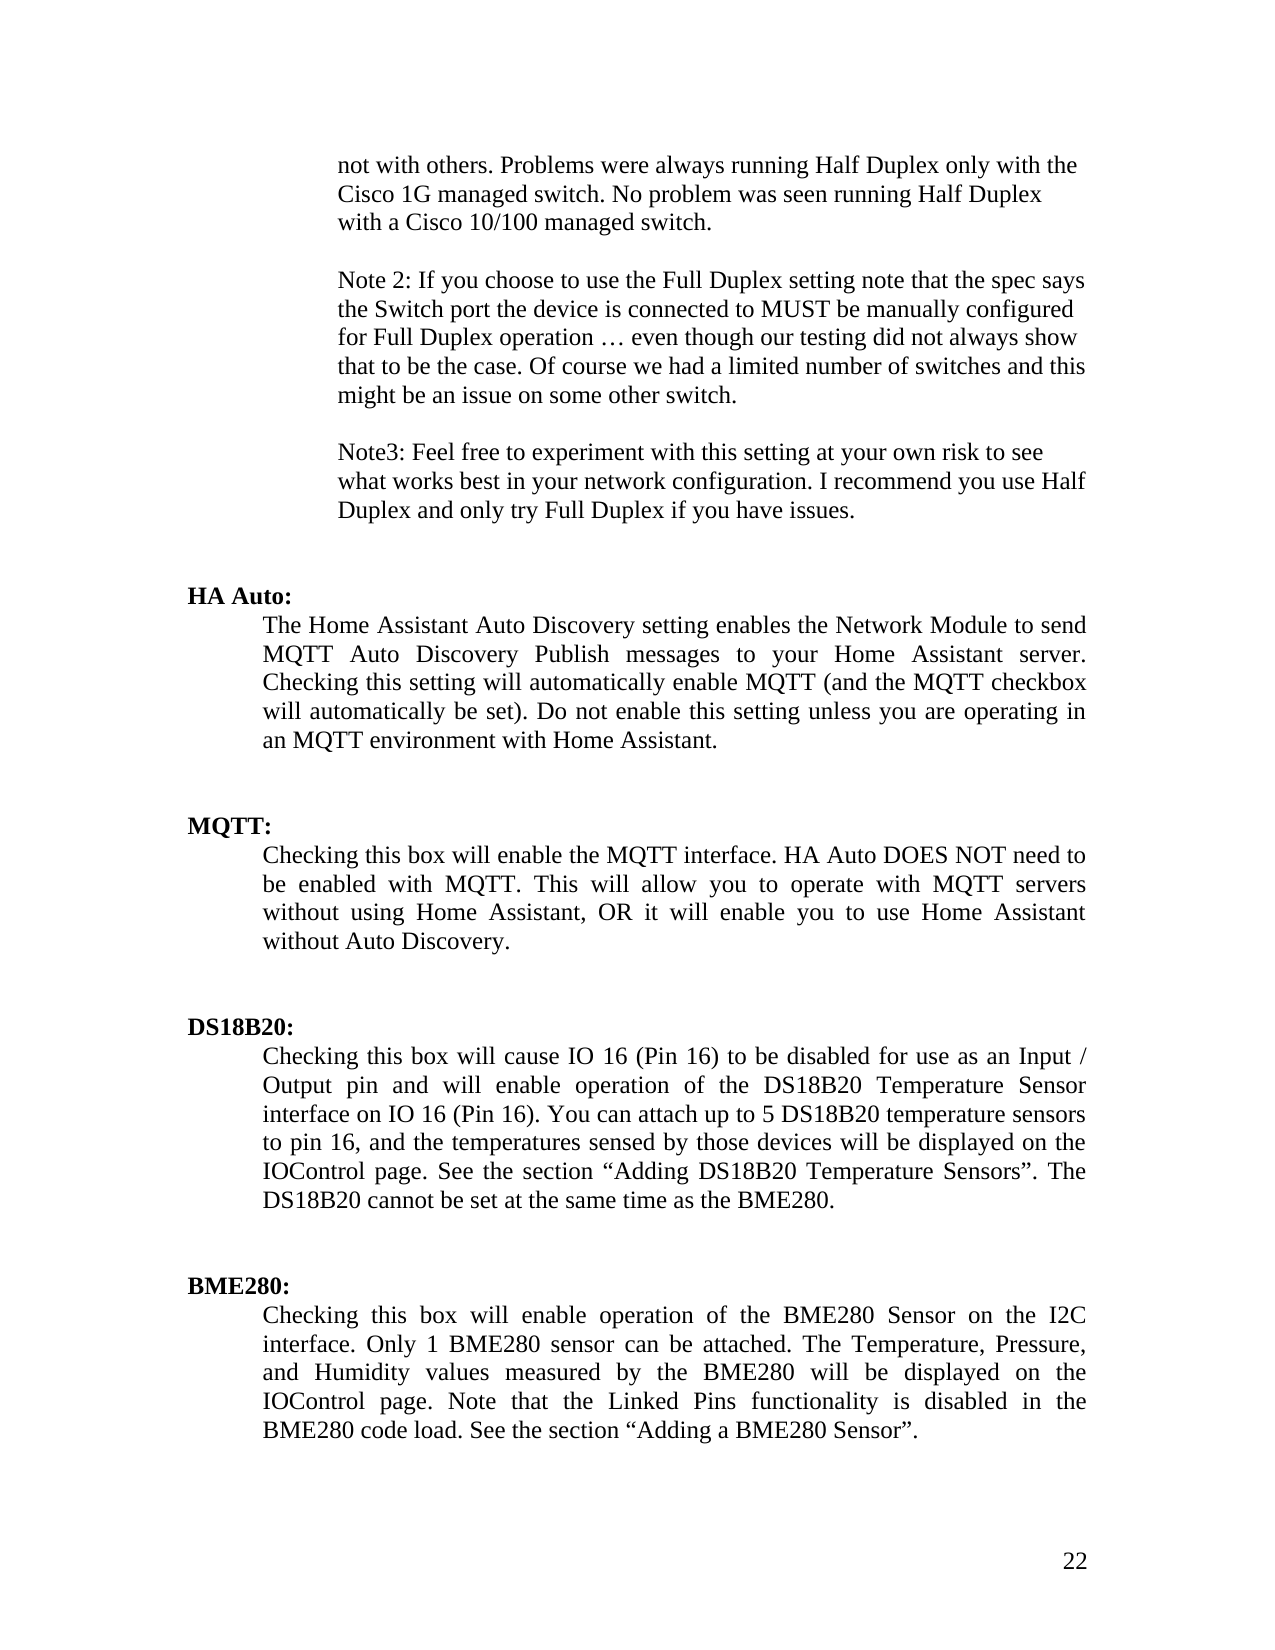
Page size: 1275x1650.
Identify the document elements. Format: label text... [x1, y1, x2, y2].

text Checking this box will cause IO 16 (Pin 16) to be disabled for use as an Input / Output pin and will enable operation of the DS18B20 Temperature Sensor interface on IO 16 (Pin 16). You can attach up to 5 DS18B20 temperature sensors to pin 16, and the temperatures sensed by those devices will be displayed on the IOControl page. See the section “Adding DS18B20 Temperature Sensors”. The DS18B20 cannot be set at the same time as the BME280. [262, 1041, 1087, 1214]
text Note 2: If you choose to use the Full Duplex setting note that the spec says the Switch port the device is connected to MUST be manually configured for Full Duplex operation … even though our testing did not always show that to be the case. Of course we had a limited number of switches and this might be an issue on some other switch. [337, 265, 1087, 409]
text HA Auto: [187, 581, 1087, 610]
text not with others. Problems were always running Half Duplex only with the Cisco 1G managed switch. No problem was seen running Half Duplex with a Cisco 10/100 managed switch. [337, 150, 1087, 236]
text BME280: [187, 1271, 1087, 1300]
text Checking this box will enable the MQTT interface. HA Auto DOES NOT need to be enabled with MQTT. This will allow you to operate with MQTT servers without using Home Assistant, OR it will enable you to use Home Assistant without Auto Discovery. [262, 840, 1087, 955]
text Checking this box will enable operation of the BME280 Sensor on the I2C interface. Only 1 BME280 sensor can be attached. The Temperature, Pressure, and Humidity values measured by the BME280 will be displayed on the IOControl page. Note that the Linked Pins functionality is disabled in the BME280 code load. See the section “Adding a BME280 Sensor”. [262, 1300, 1087, 1444]
text MQTT: [187, 811, 1087, 840]
text Note3: Feel free to experiment with this setting at your own risk to see what works best in your network configuration. I recommend you use Half Duplex and only try Full Duplex if you have issues. [337, 437, 1087, 524]
text DS18B20: [187, 1012, 1087, 1041]
text The Home Assistant Auto Discovery setting enables the Network Module to send MQTT Auto Discovery Publish messages to your Home Assistant server. Checking this setting will automatically enable MQTT (and the MQTT checkbox will automatically be set). Do not enable this setting unless you are operating in an MQTT environment with Home Assistant. [262, 610, 1087, 754]
